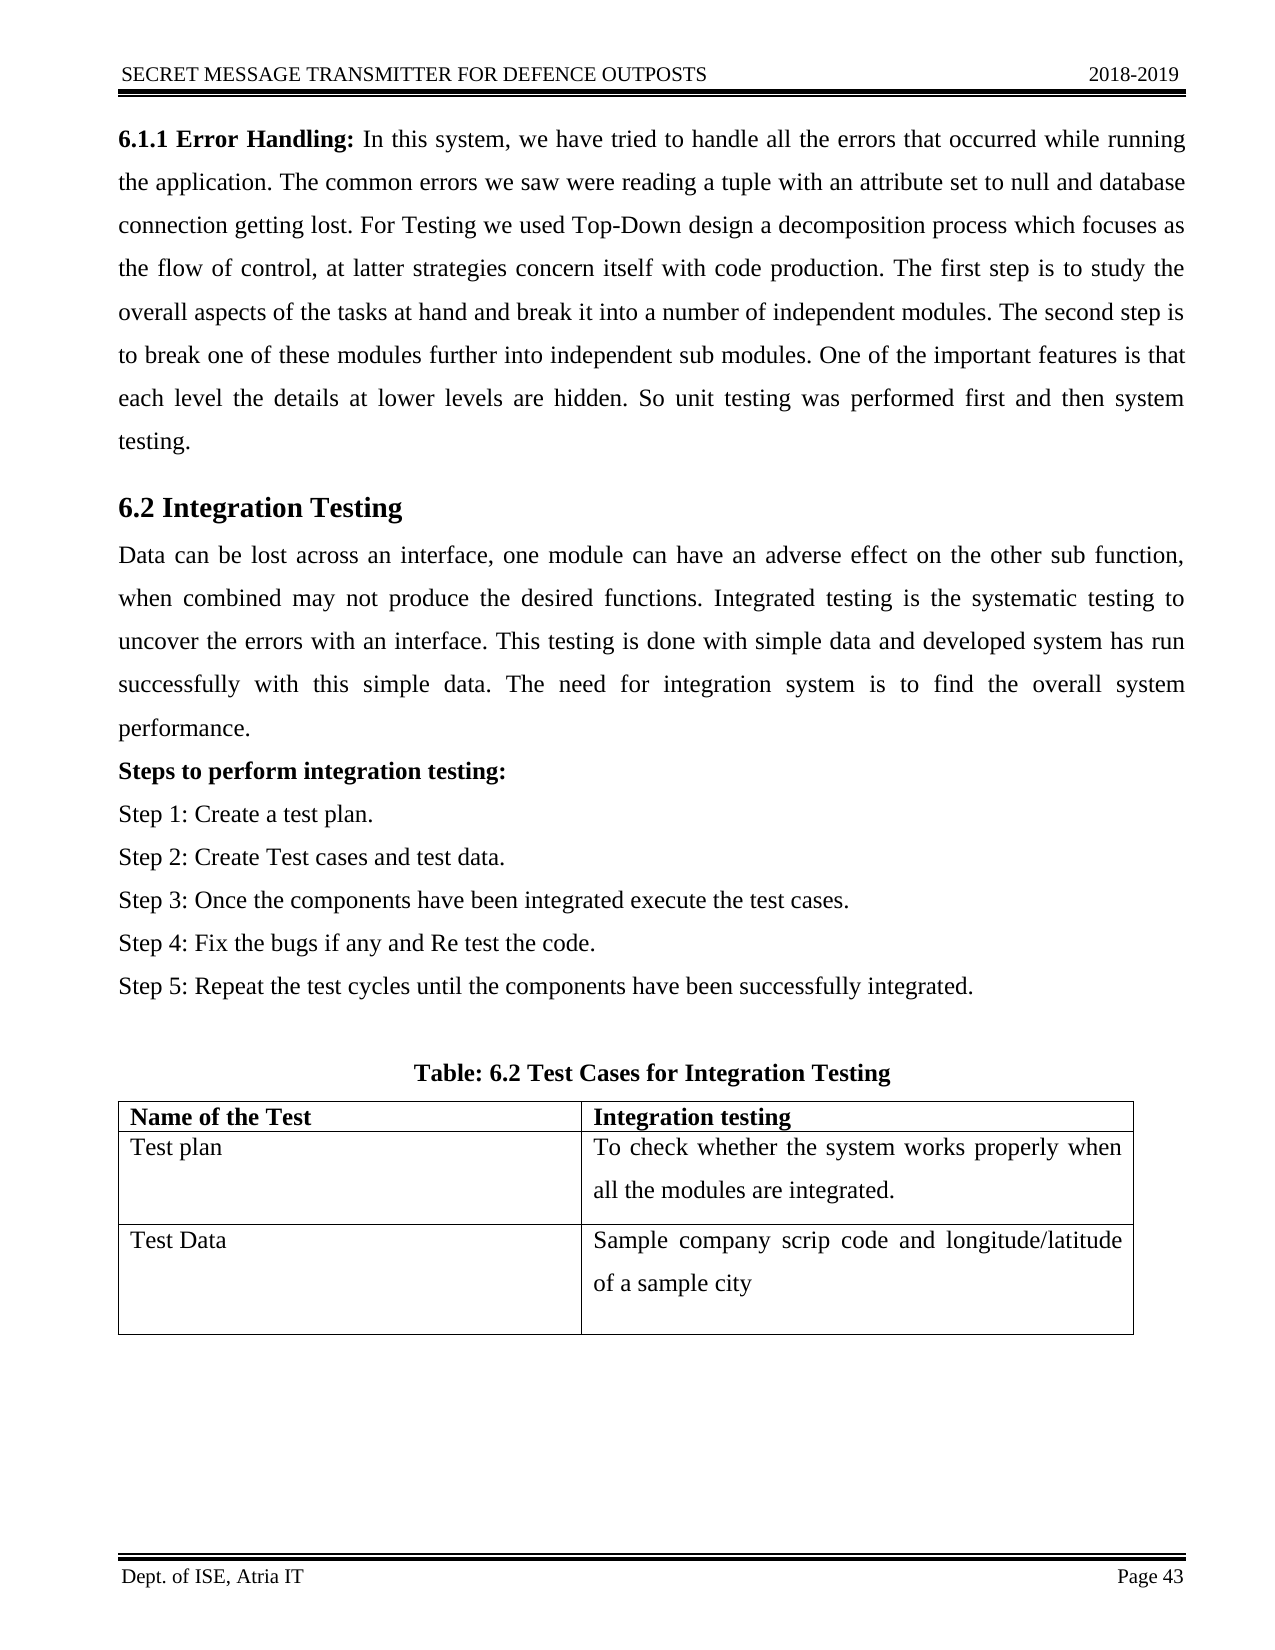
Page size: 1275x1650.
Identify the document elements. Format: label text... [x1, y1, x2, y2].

table_header Name of the Test [119, 1102, 581, 1131]
text Step 4: Fix the bugs if any and Re test the code. [118, 928, 1186, 957]
table_cell Sample company scrip code and longitude/latitude of a sample city [582, 1225, 1133, 1334]
text 6.2 Integration Testing [118, 490, 1186, 523]
text Step 5: Repeat the test cycles until the components have been successfully integrated. [118, 971, 1186, 1000]
table_cell To check whether the system works properly when all the modules are integrated. [582, 1132, 1133, 1224]
table_cell Test Data [119, 1225, 581, 1334]
text Data can be lost across an interface, one module can have an adverse effect on the other sub function, when combined may not produce the desired functions. Integrated testing is the systematic testing to uncover the errors with an interface. This testing is done with simple data and developed system has run successfully with this simple data. The need for integration system is to find the overall system performance. [118, 540, 1186, 741]
text Table: 6.2 Test Cases for Integration Testing [118, 1058, 1186, 1086]
text Step 2: Create Test cases and test data. [118, 842, 1186, 871]
text Step 3: Once the components have been integrated execute the test cases. [118, 885, 1186, 914]
text 6.1.1 Error Handling: In this system, we have tried to handle all the errors that occurred while running the application. The common errors we saw were reading a tuple with an attribute set to null and database connection getting lost. For Testing we used Top-Down design a decomposition process which focuses as the flow of control, at latter strategies concern itself with code production. The first step is to study the overall aspects of the tasks at hand and break it into a number of independent modules. The second step is to break one of these modules further into independent sub modules. One of the important features is that each level the details at lower levels are hidden. So unit testing was performed first and then system testing. [118, 124, 1186, 455]
text Step 1: Create a test plan. [118, 799, 1186, 828]
text Steps to perform integration testing: [118, 756, 1186, 784]
table_header Integration testing [582, 1102, 1133, 1131]
table_cell Test plan [119, 1132, 581, 1224]
